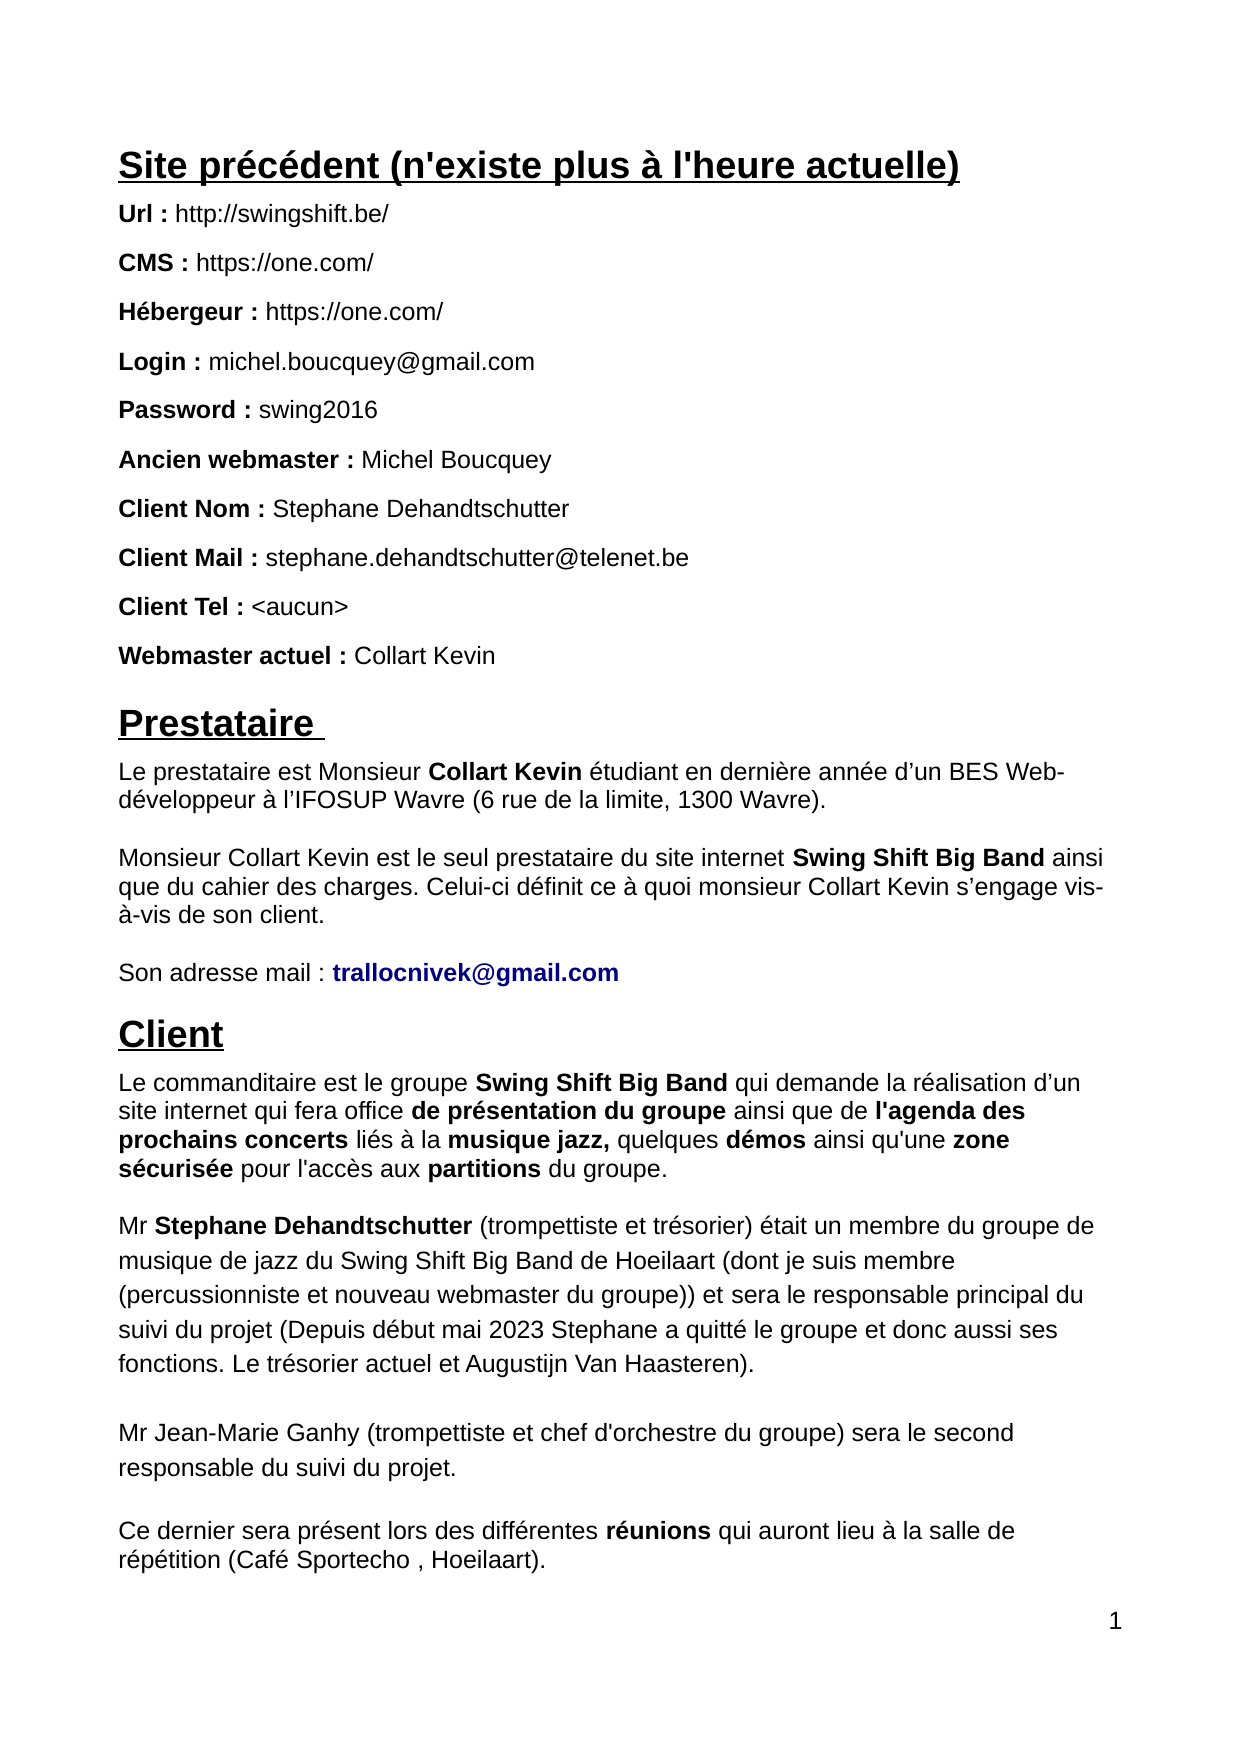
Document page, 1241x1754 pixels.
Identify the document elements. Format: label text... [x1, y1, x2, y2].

text Hébergeur : https://one.com/ [118, 297, 1122, 326]
text Mr Jean-Marie Ganhy (trompettiste et chef d'orchestre du groupe) sera le second responsable du suivi du projet. [118, 1418, 1122, 1481]
text Client Tel : <aucun> [118, 592, 1122, 621]
text Ce dernier sera présent lors des différentes réunions qui auront lieu à la salle de répétition (Café Sportecho , Hoeilaart). [118, 1516, 1122, 1573]
text Son adresse mail : trallocnivek@gmail.com [118, 958, 1122, 986]
text Mr Stephane Dehandtschutter (trompettiste et trésorier) était un membre du groupe de musique de jazz du Swing Shift Big Band de Hoeilaart (dont je suis membre (percussionniste et nouveau webmaster du groupe)) et sera le responsable principal du suivi du projet (Depuis début mai 2023 Stephane a quitté le groupe et donc aussi ses fonctions. Le trésorier actuel et Augustijn Van Haasteren). [118, 1211, 1122, 1378]
subtitle Site précédent (n'existe plus à l'heure actuelle) [118, 143, 1122, 187]
subtitle Prestataire [118, 700, 1122, 744]
text Login : michel.boucquey@gmail.com [118, 346, 1122, 375]
text Le prestataire est Monsieur Collart Kevin étudiant en dernière année d’un BES Web-développeur à l’IFOSUP Wavre (6 rue de la limite, 1300 Wavre). [118, 756, 1122, 814]
text Password : swing2016 [118, 396, 1122, 424]
text Le commanditaire est le groupe Swing Shift Big Band qui demande la réalisation d’un site internet qui fera office de présentation du groupe ainsi que de l'agenda des prochains concerts liés à la musique jazz, quelques démos ainsi qu'une zone sécurisée pour l'accès aux partitions du groupe. [118, 1068, 1122, 1183]
text CMS : https://one.com/ [118, 248, 1122, 277]
text Url : http://swingshift.be/ [118, 199, 1122, 228]
text Webmaster actuel : Collart Kevin [118, 641, 1122, 669]
text Client Nom : Stephane Dehandtschutter [118, 494, 1122, 522]
text Monsieur Collart Kevin est le seul prestataire du site internet Swing Shift Big Band ainsi que du cahier des charges. Celui-ci définit ce à quoi monsieur Collart Kevin s’engage vis-à-vis de son client. [118, 843, 1122, 929]
text Ancien webmaster : Michel Boucquey [118, 444, 1122, 473]
text Client Mail : stephane.dehandtschutter@telenet.be [118, 543, 1122, 571]
subtitle Client [118, 1011, 1122, 1055]
